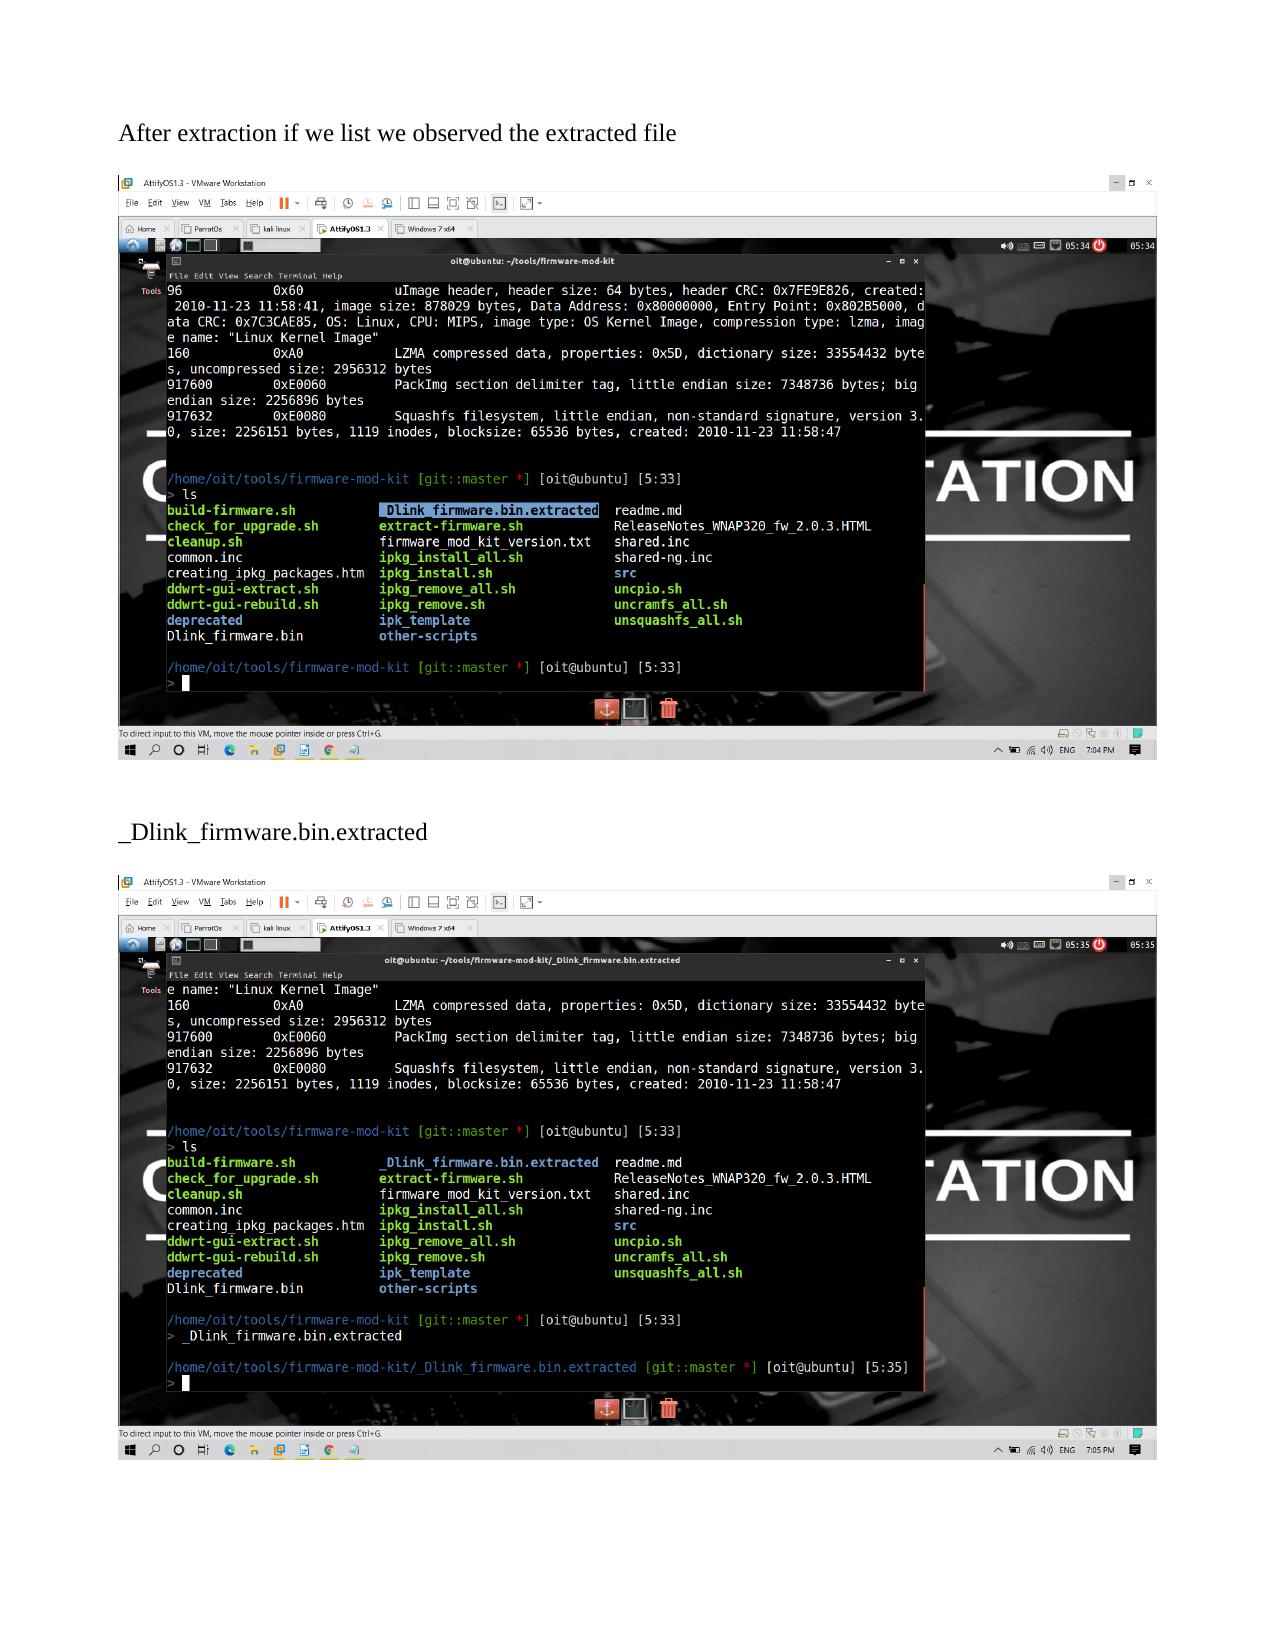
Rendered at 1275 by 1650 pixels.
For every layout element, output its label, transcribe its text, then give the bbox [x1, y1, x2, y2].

text _Dlink_firmware.bin.extracted [118, 817, 1157, 846]
picture [118, 175, 1157, 760]
text After extraction if we list we observed the extracted file [118, 118, 1157, 147]
picture [118, 875, 1157, 1460]
